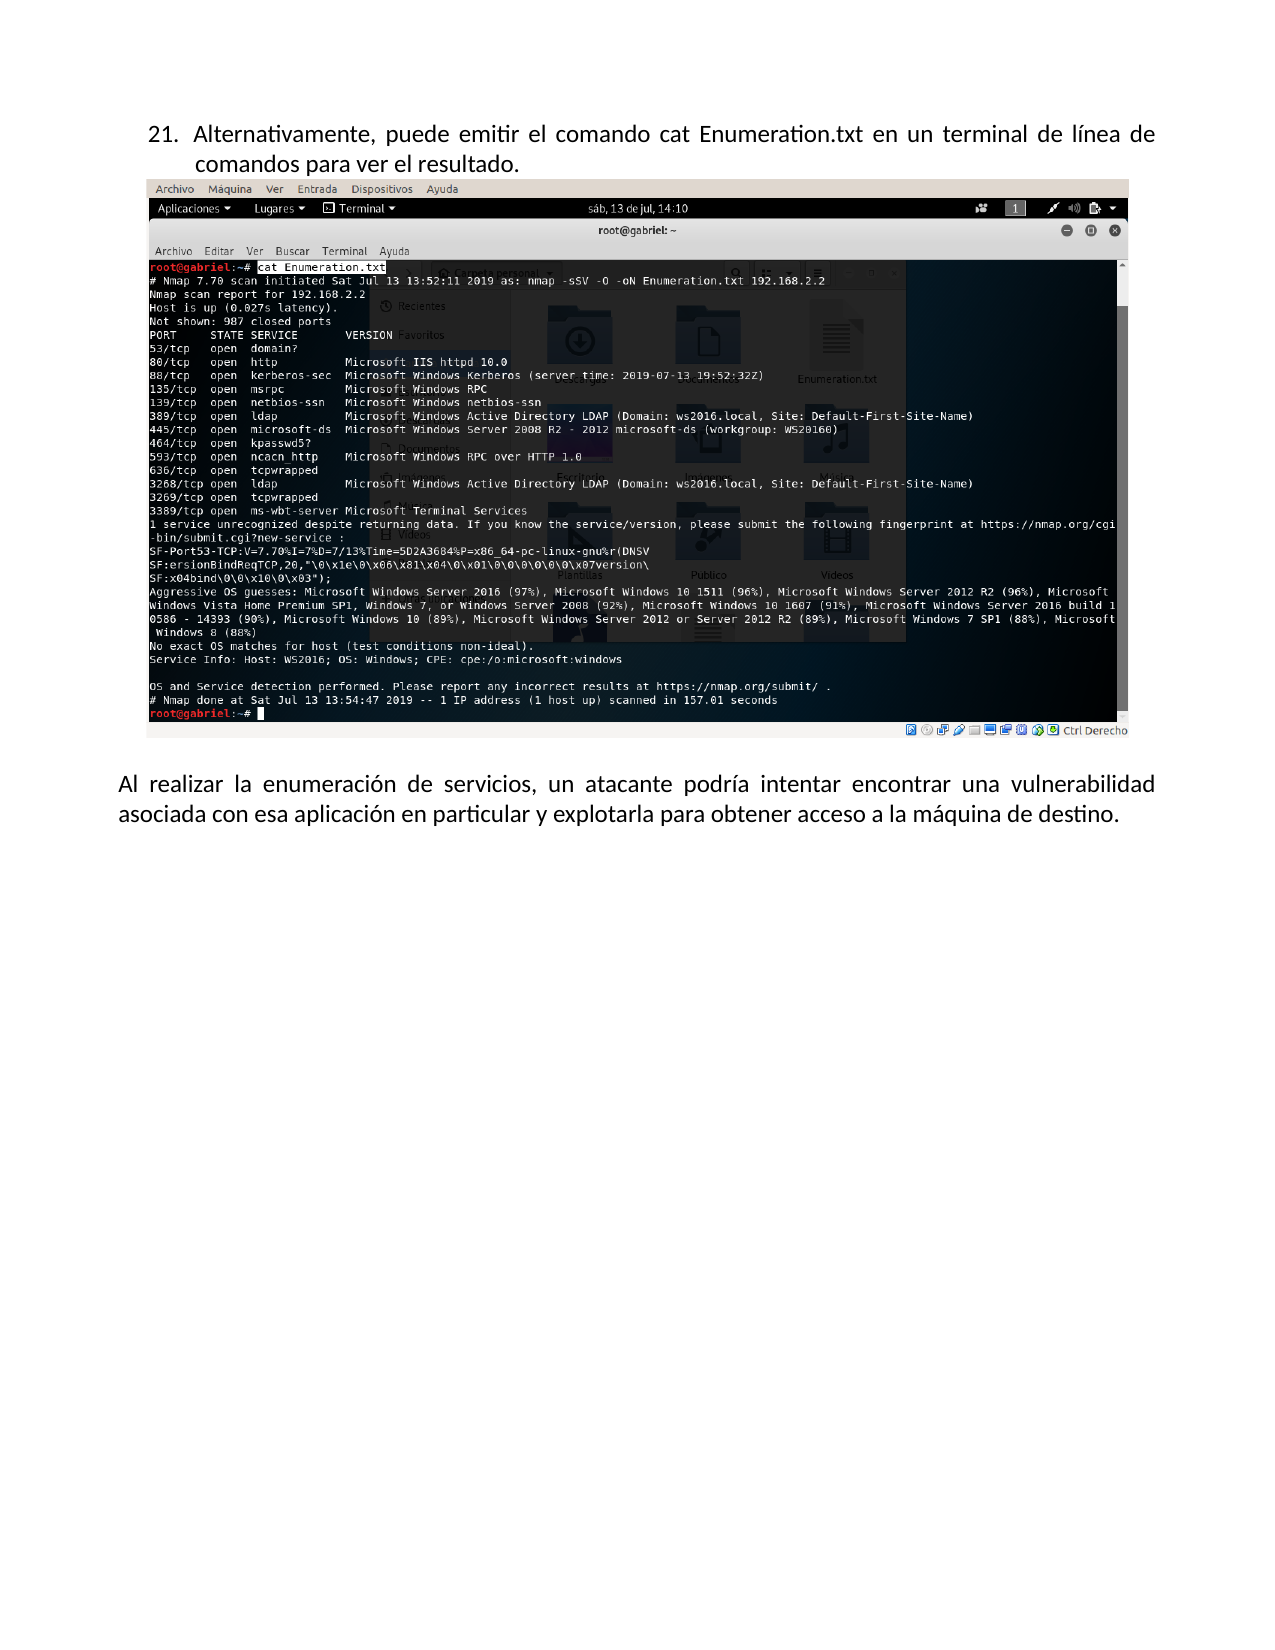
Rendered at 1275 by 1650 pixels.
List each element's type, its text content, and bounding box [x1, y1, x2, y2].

picture [146, 179, 1129, 738]
list Al realizar la enumeración de servicios, un atacante podría intentar encontrar una vulnerabilidad asociada con esa aplicación en particular y explotarla para obtener acceso a la máquina de destino. [118, 768, 1157, 829]
list Alternativamente, puede emitir el comando cat Enumeration.txt en un terminal de línea de comandos para ver el resultado. [148, 118, 1157, 179]
